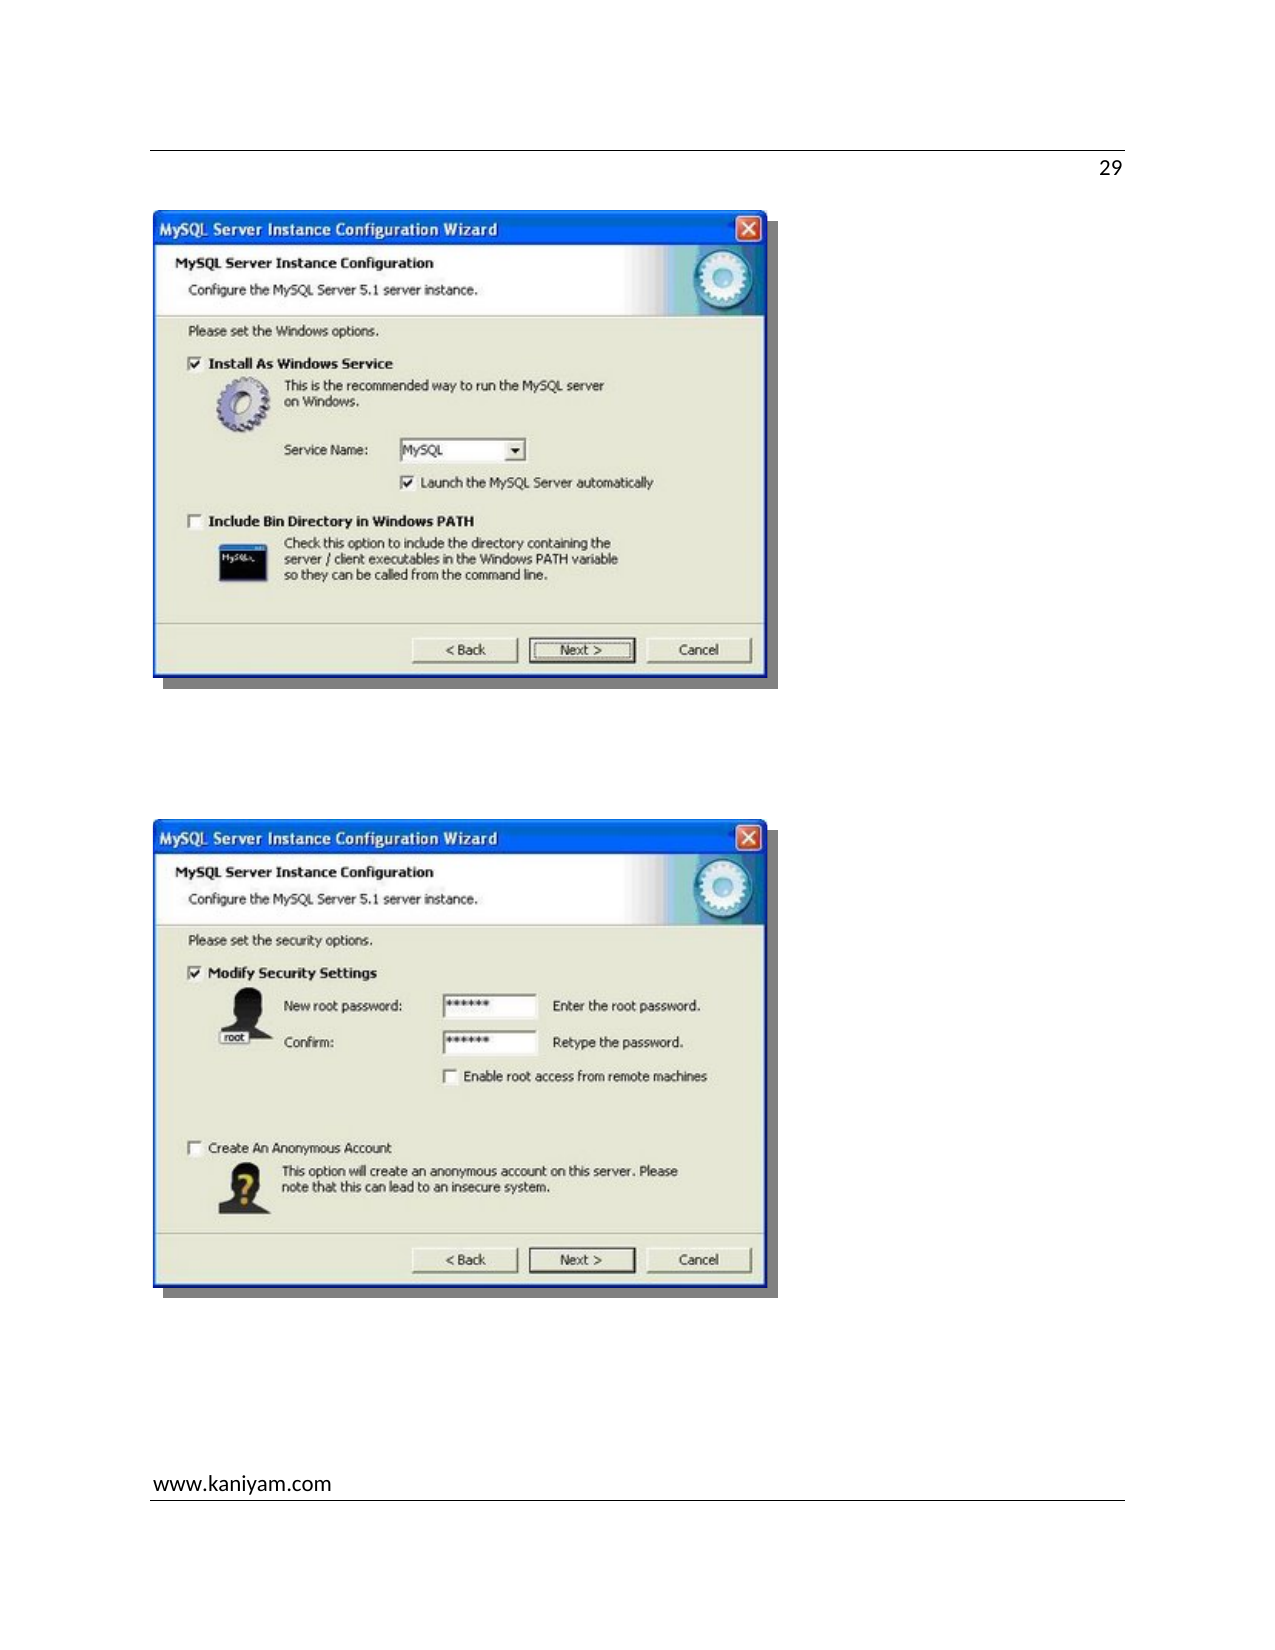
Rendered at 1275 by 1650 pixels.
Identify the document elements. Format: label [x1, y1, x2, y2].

picture [152, 819, 768, 1288]
picture [152, 210, 768, 678]
